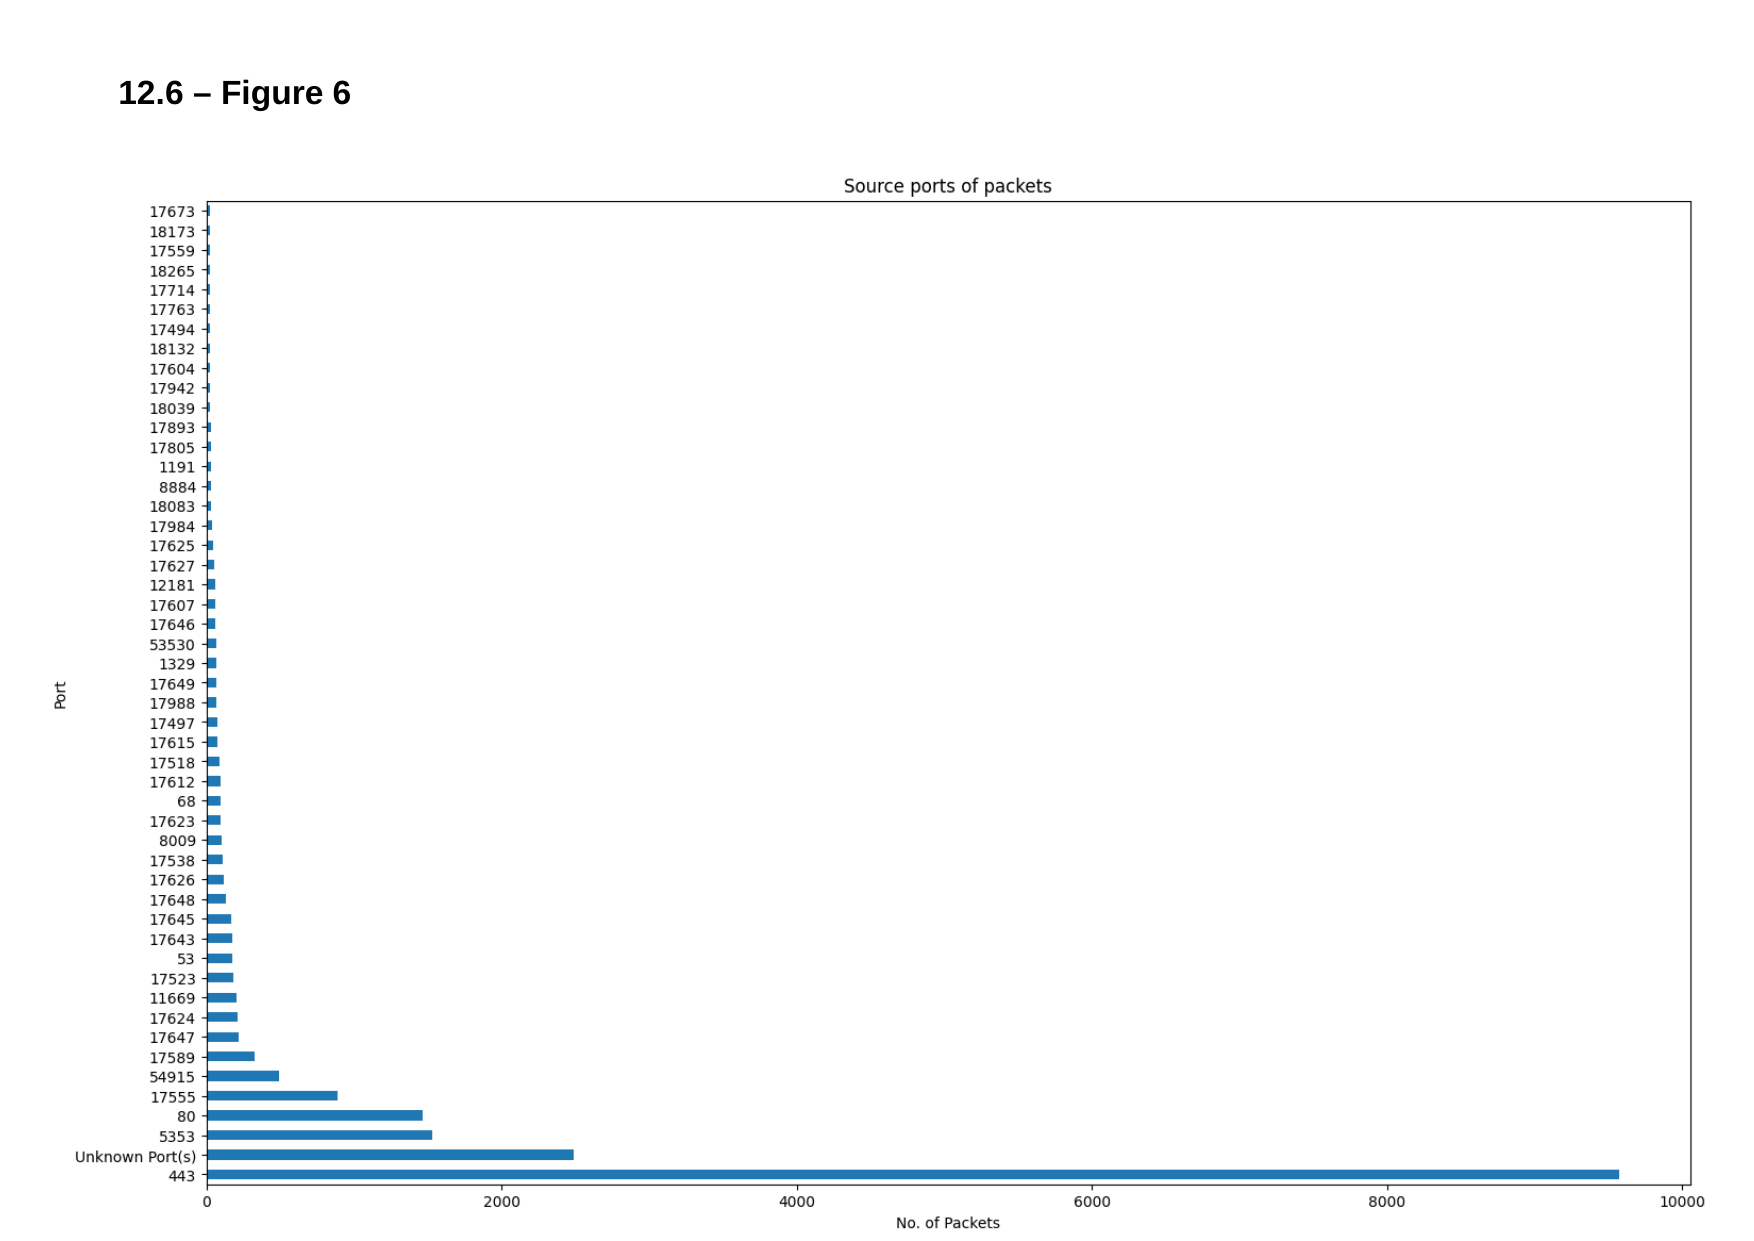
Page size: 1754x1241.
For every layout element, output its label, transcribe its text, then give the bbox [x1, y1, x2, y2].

picture [43, 167, 1716, 1241]
subtitle 12.6 – Figure 6 [118, 73, 1636, 112]
